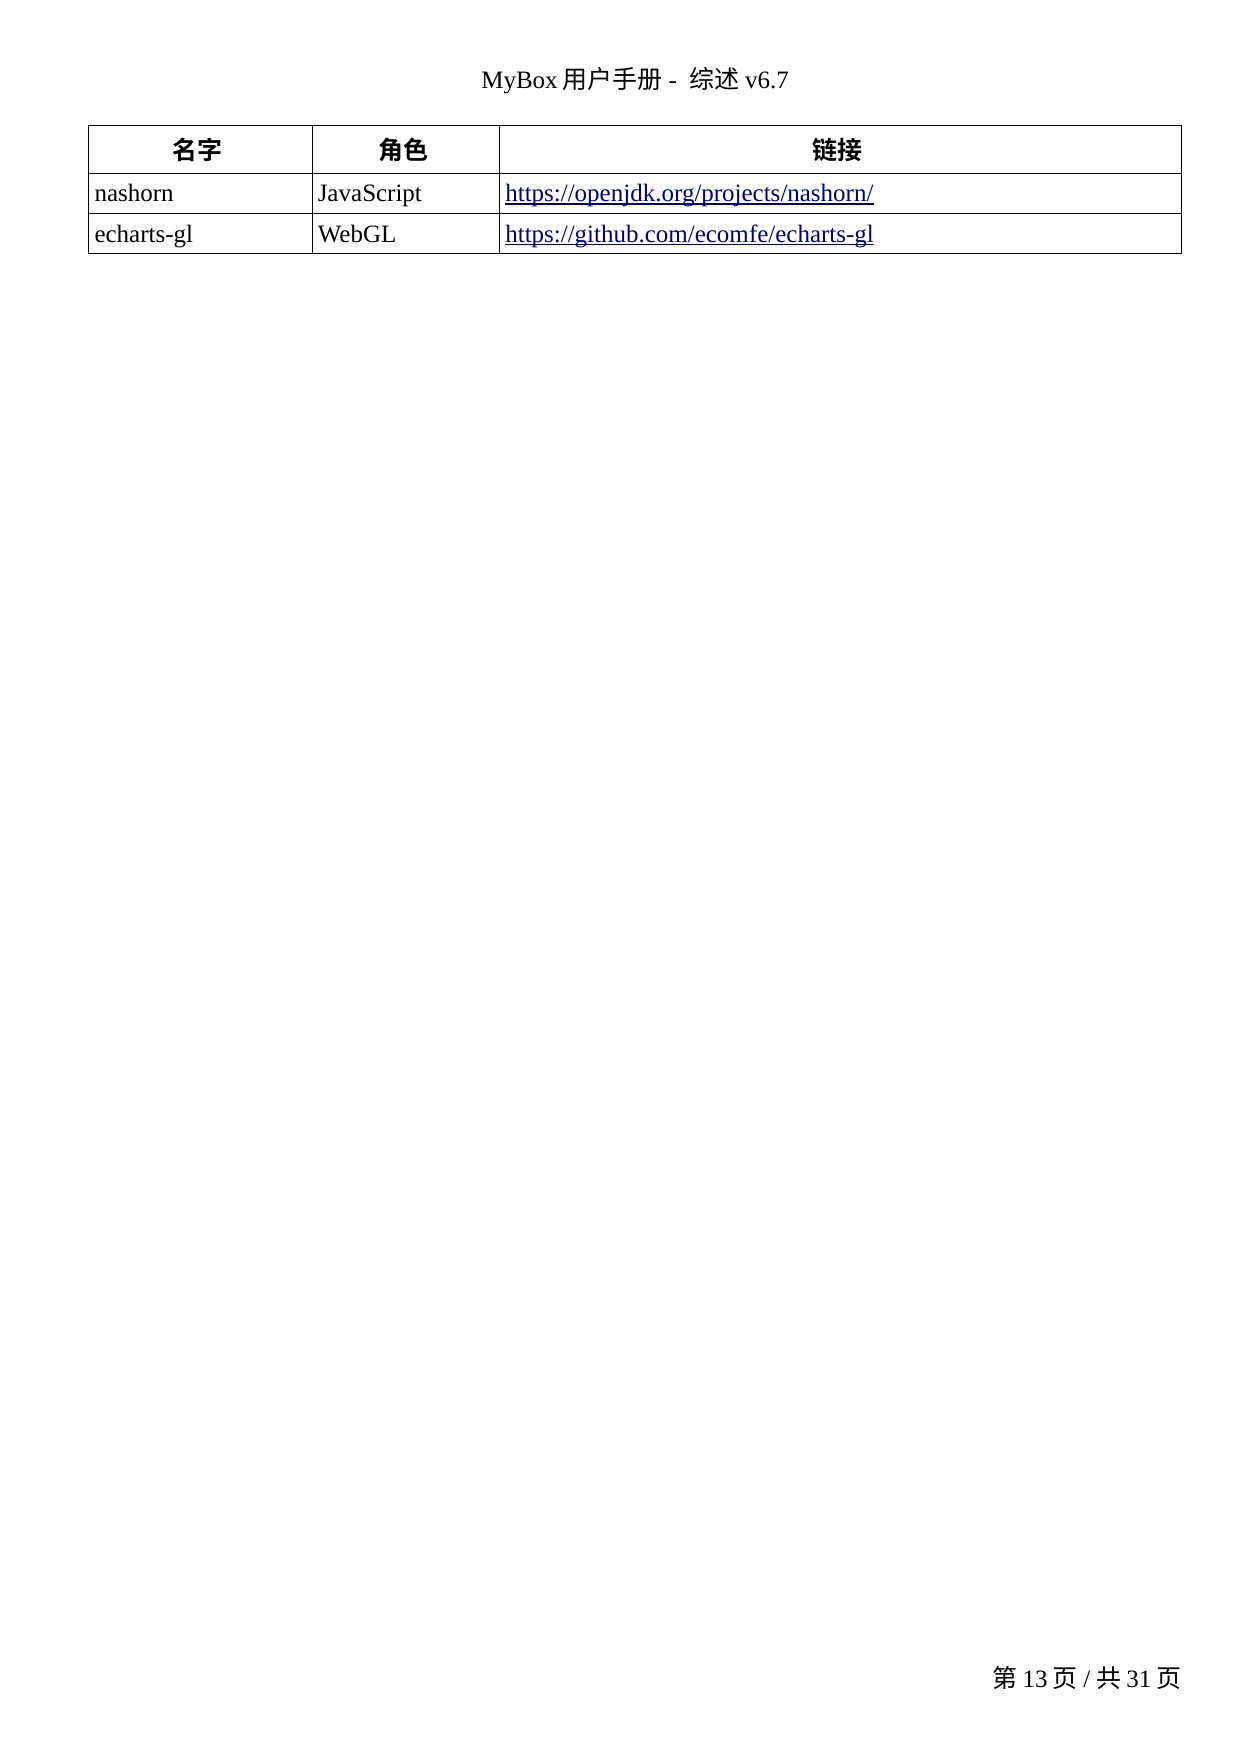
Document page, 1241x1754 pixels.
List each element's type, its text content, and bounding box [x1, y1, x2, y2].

table_header 名字 [89, 126, 312, 173]
table_cell echarts-gl [89, 214, 312, 253]
table_cell WebGL [313, 214, 499, 253]
table_cell https://openjdk.org/projects/nashorn/ [500, 174, 1181, 213]
table_cell nashorn [89, 174, 312, 213]
table_cell JavaScript [313, 174, 499, 213]
table_header 角色 [313, 126, 499, 173]
table_cell https://github.com/ecomfe/echarts-gl [500, 214, 1181, 253]
table_header 链接 [500, 126, 1181, 173]
